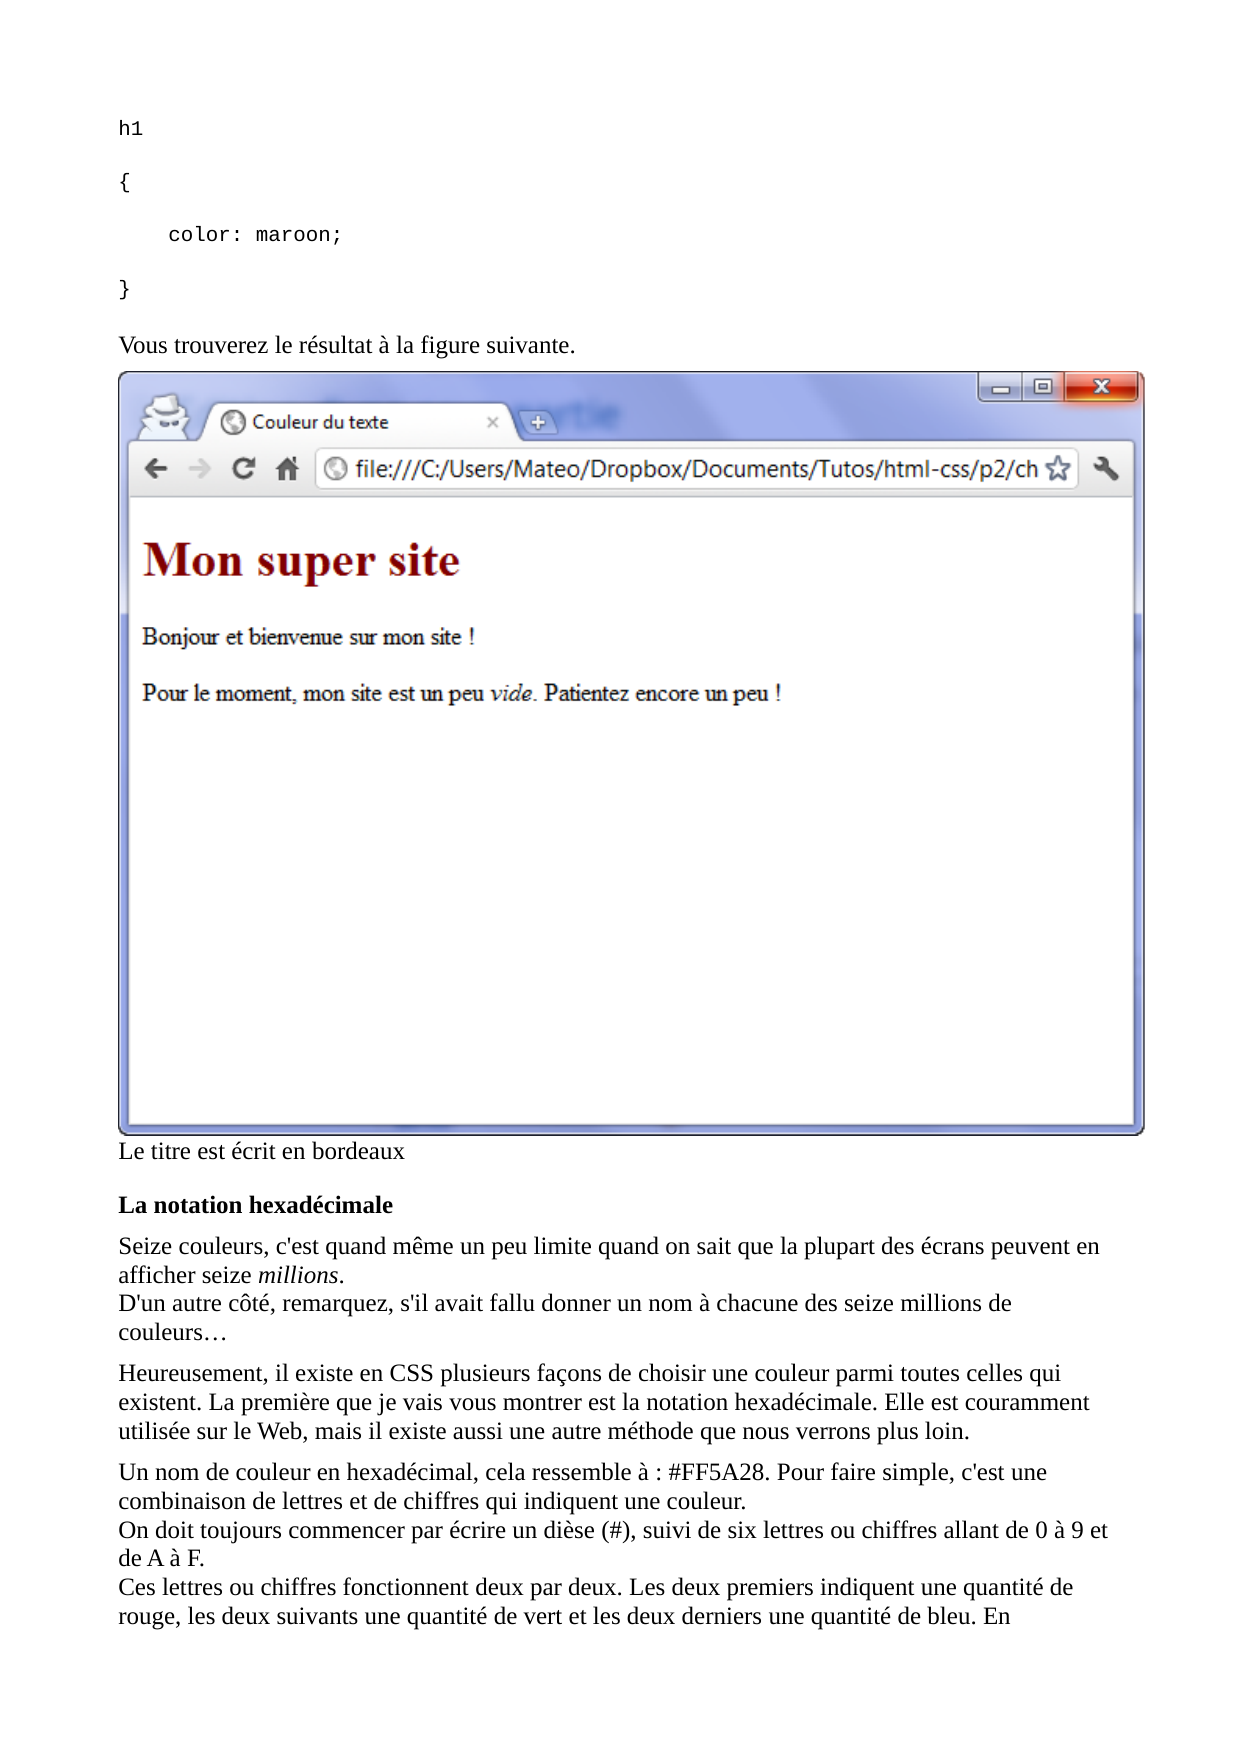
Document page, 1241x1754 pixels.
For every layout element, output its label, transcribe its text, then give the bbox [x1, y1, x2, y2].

text Le titre est écrit en bordeaux [118, 1136, 1122, 1165]
text Seize couleurs, c'est quand même un peu limite quand on sait que la plupart des écrans peuvent en afficher seize millions. D'un autre côté, remarquez, s'il avait fallu donner un nom à chacune des seize millions de couleurs… [118, 1231, 1122, 1346]
subtitle La notation hexadécimale [118, 1190, 1122, 1218]
picture [118, 371, 1145, 1136]
text h1 [118, 118, 1122, 142]
text Vous trouverez le résultat à la figure suivante. [118, 331, 1122, 359]
text color: maroon; [118, 224, 1122, 248]
text { [118, 171, 1122, 195]
text Un nom de couleur en hexadécimal, cela ressemble à : #FF5A28. Pour faire simple, c'est une combinaison de lettres et de chiffres qui indiquent une couleur. On doit toujours commencer par écrire un dièse (#), suivi de six lettres ou chiffres allant de 0 à 9 et de A à F. Ces lettres ou chiffres fonctionnent deux par deux. Les deux premiers indiquent une quantité de rouge, les deux suivants une quantité de vert et les deux derniers une quantité de bleu. En [118, 1457, 1122, 1630]
text Heureusement, il existe en CSS plusieurs façons de choisir une couleur parmi toutes celles qui existent. La première que je vais vous montrer est la notation hexadécimale. Elle est couramment utilisée sur le Web, mais il existe aussi une autre méthode que nous verrons plus loin. [118, 1358, 1122, 1445]
text } [118, 277, 1122, 301]
